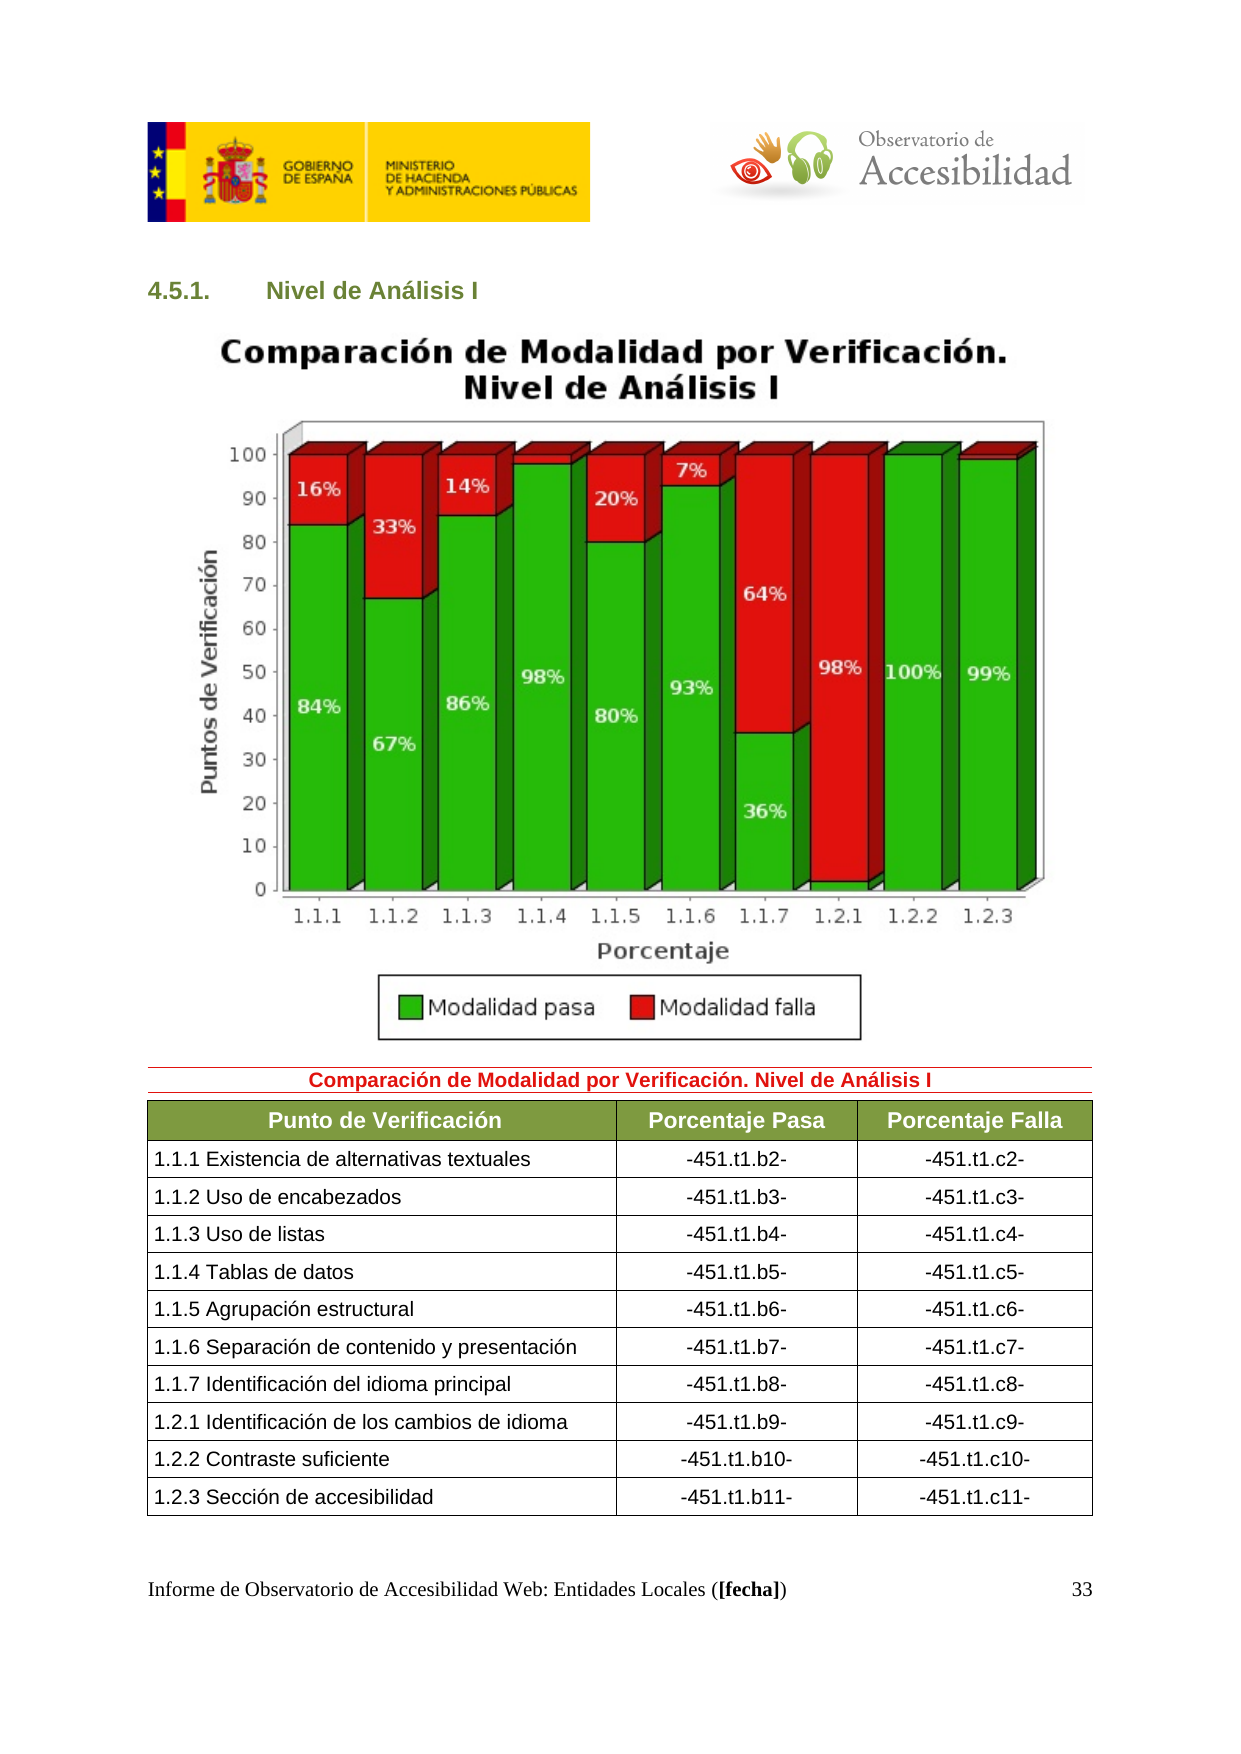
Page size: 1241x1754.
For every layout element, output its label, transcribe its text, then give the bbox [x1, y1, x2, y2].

table_cell -451.t1.b7- [617, 1328, 857, 1365]
table_cell -451.t1.b10- [617, 1441, 857, 1477]
table_cell -451.t1.b3- [617, 1178, 857, 1215]
picture [710, 122, 1086, 205]
table_cell -451.t1.c8- [858, 1366, 1092, 1402]
table_cell -451.t1.b4- [617, 1216, 857, 1252]
table_cell -451.t1.c7- [858, 1328, 1092, 1365]
table_cell 1.2.2 Contraste suficiente [148, 1441, 616, 1477]
table_cell -451.t1.c5- [858, 1253, 1092, 1290]
table_header Porcentaje Pasa [617, 1101, 857, 1140]
table_cell 1.1.2 Uso de encabezados [148, 1178, 616, 1215]
table_cell -451.t1.b11- [617, 1478, 857, 1515]
picture [147, 122, 591, 222]
table_cell -451.t1.c6- [858, 1291, 1092, 1327]
table_cell -451.t1.c9- [858, 1403, 1092, 1440]
table_cell -451.t1.c3- [858, 1178, 1092, 1215]
table_cell -451.t1.b9- [617, 1403, 857, 1440]
table_cell -451.t1.b5- [617, 1253, 857, 1290]
table_cell -451.t1.b8- [617, 1366, 857, 1402]
table_cell -451.t1.c2- [858, 1141, 1092, 1177]
table_cell 1.1.5 Agrupación estructural [148, 1291, 616, 1327]
table_cell 1.1.4 Tablas de datos [148, 1253, 616, 1290]
table_header Porcentaje Falla [858, 1101, 1092, 1140]
table_cell -451.t1.b6- [617, 1291, 857, 1327]
table_cell 1.1.1 Existencia de alternativas textuales [148, 1141, 616, 1177]
table_header Punto de Verificación [148, 1101, 616, 1140]
table_cell 1.2.1 Identificación de los cambios de idioma [148, 1403, 616, 1440]
picture [178, 332, 1062, 1042]
table_cell 1.1.6 Separación de contenido y presentación [148, 1328, 616, 1365]
table_cell -451.t1.c4- [858, 1216, 1092, 1252]
text Comparación de Modalidad por Verificación. Nivel de Análisis I [148, 1068, 1092, 1092]
table_cell 1.1.7 Identificación del idioma principal [148, 1366, 616, 1402]
table_cell 1.1.3 Uso de listas [148, 1216, 616, 1252]
table_cell 1.2.3 Sección de accesibilidad [148, 1478, 616, 1515]
table_cell -451.t1.b2- [617, 1141, 857, 1177]
table_cell -451.t1.c11- [858, 1478, 1092, 1515]
list Nivel de Análisis I [148, 276, 1092, 304]
table_cell -451.t1.c10- [858, 1441, 1092, 1477]
